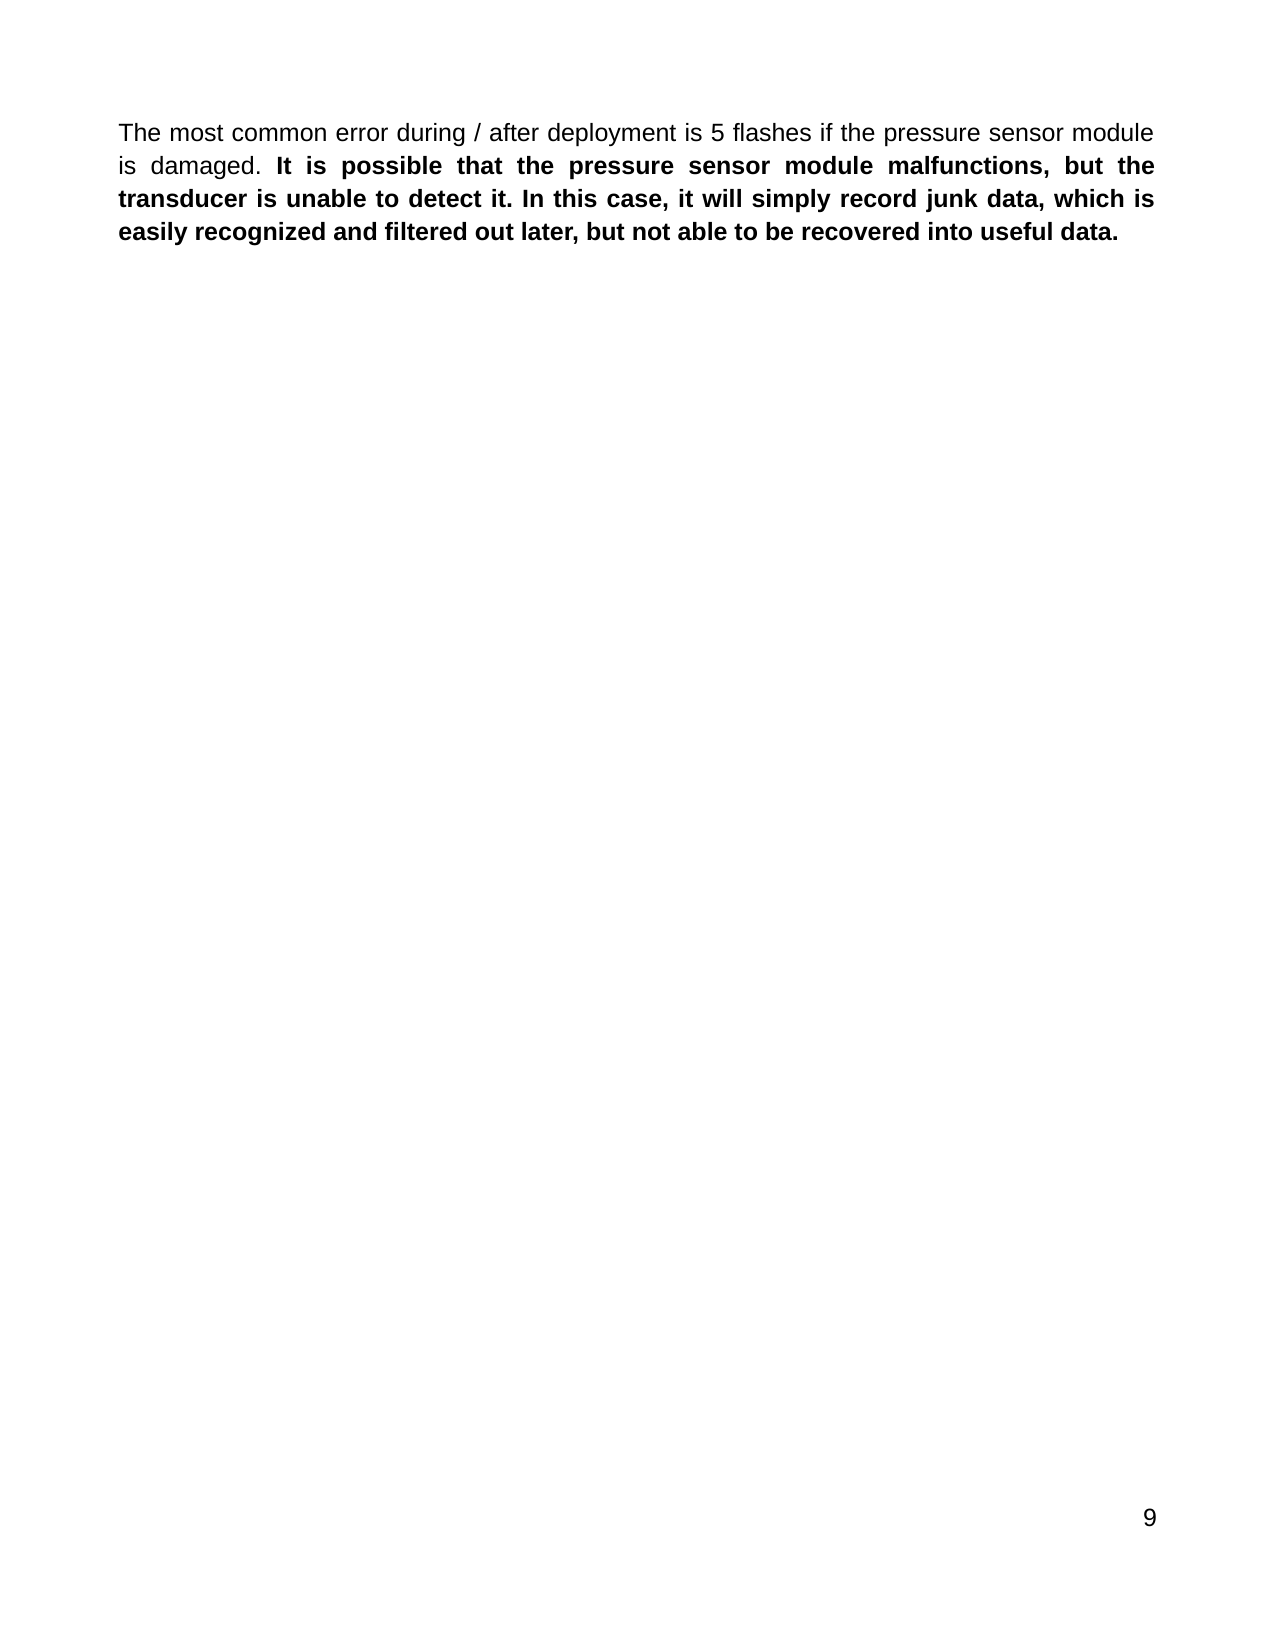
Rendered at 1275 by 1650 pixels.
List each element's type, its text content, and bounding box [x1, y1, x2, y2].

text The most common error during / after deployment is 5 flashes if the pressure sensor module is damaged. It is possible that the pressure sensor module malfunctions, but the transducer is unable to detect it. In this case, it will simply record junk data, which is easily recognized and filtered out later, but not able to be recovered into useful data. [118, 118, 1157, 246]
